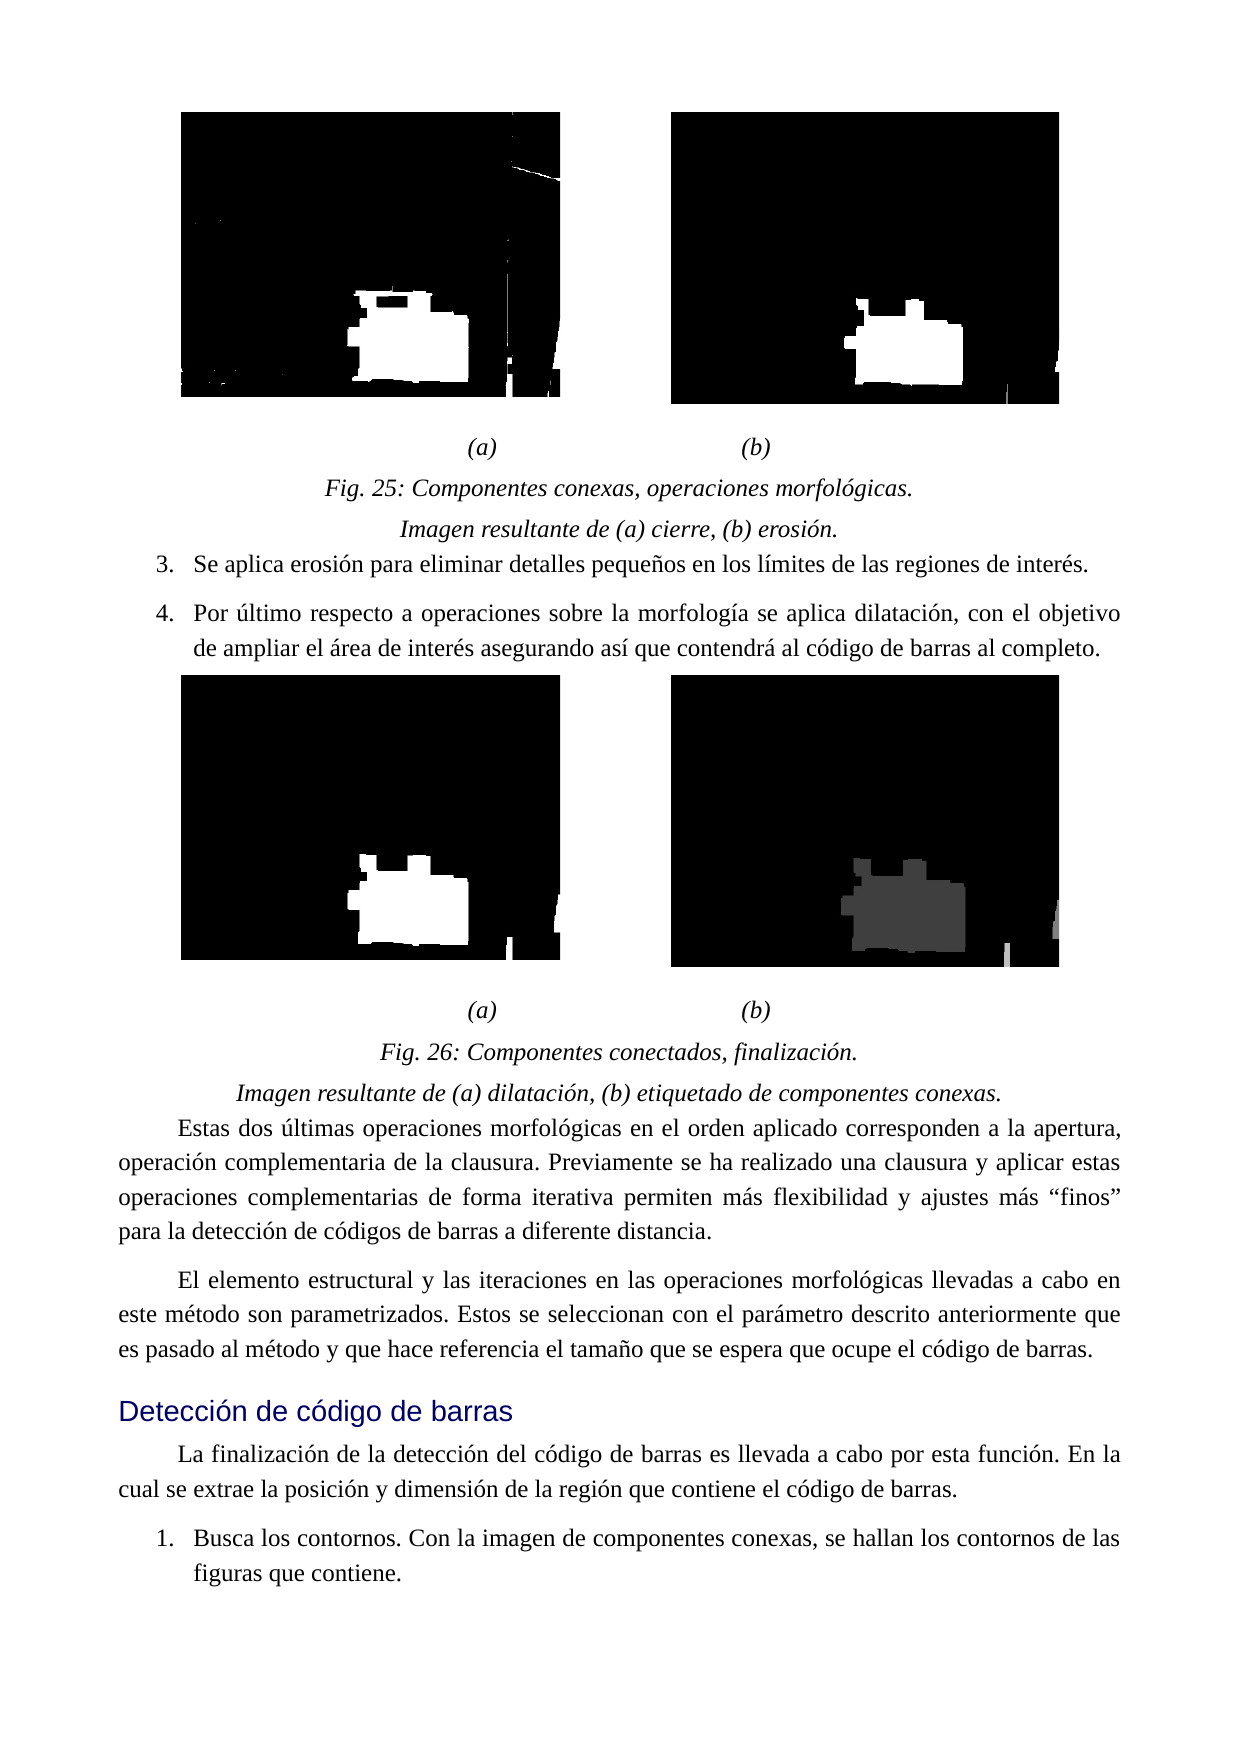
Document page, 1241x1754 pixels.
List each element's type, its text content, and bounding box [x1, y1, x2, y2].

picture [181, 675, 561, 960]
text La finalización de la detección del código de barras es llevada a cabo por esta función. En la cual se extrae la posición y dimensión de la región que contiene el código de barras. [118, 1439, 1122, 1503]
text (a) (b) [181, 688, 1059, 1024]
picture [671, 675, 1060, 967]
text Fig. 26: Componentes conectados, finalización. [181, 1037, 1059, 1066]
list Fig. 25: Componentes conexas, operaciones morfológicas. [181, 473, 1059, 502]
list Se aplica erosión para eliminar detalles pequeños en los límites de las regiones de interés. [156, 118, 1122, 578]
list Imagen resultante de (a) cierre, (b) erosión. [181, 514, 1059, 543]
text Estas dos últimas operaciones morfológicas en el orden aplicado corresponden a la apertura, operación complementaria de la clausura. Previamente se ha realizado una clausura y aplicar estas operaciones complementarias de forma iterativa permiten más flexibilidad y ajustes más “finos” para la detección de códigos de barras a diferente distancia. [118, 682, 1122, 1245]
list (a) (b) [181, 124, 1059, 461]
subtitle Detección de código de barras [118, 1393, 1122, 1427]
text Imagen resultante de (a) dilatación, (b) etiquetado de componentes conexas. [181, 1078, 1059, 1107]
text El elemento estructural y las iteraciones en las operaciones morfológicas llevadas a cabo en este método son parametrizados. Estos se seleccionan con el parámetro descrito anteriormente que es pasado al método y que hace referencia el tamaño que se espera que ocupe el código de barras. [118, 1265, 1122, 1363]
list Por último respecto a operaciones sobre la morfología se aplica dilatación, con el objetivo de ampliar el área de interés asegurando así que contendrá al código de barras al completo. [156, 598, 1122, 661]
picture [671, 112, 1060, 404]
picture [181, 112, 561, 397]
list Busca los contornos. Con la imagen de componentes conexas, se hallan los contornos de las figuras que contiene. [156, 1523, 1122, 1586]
